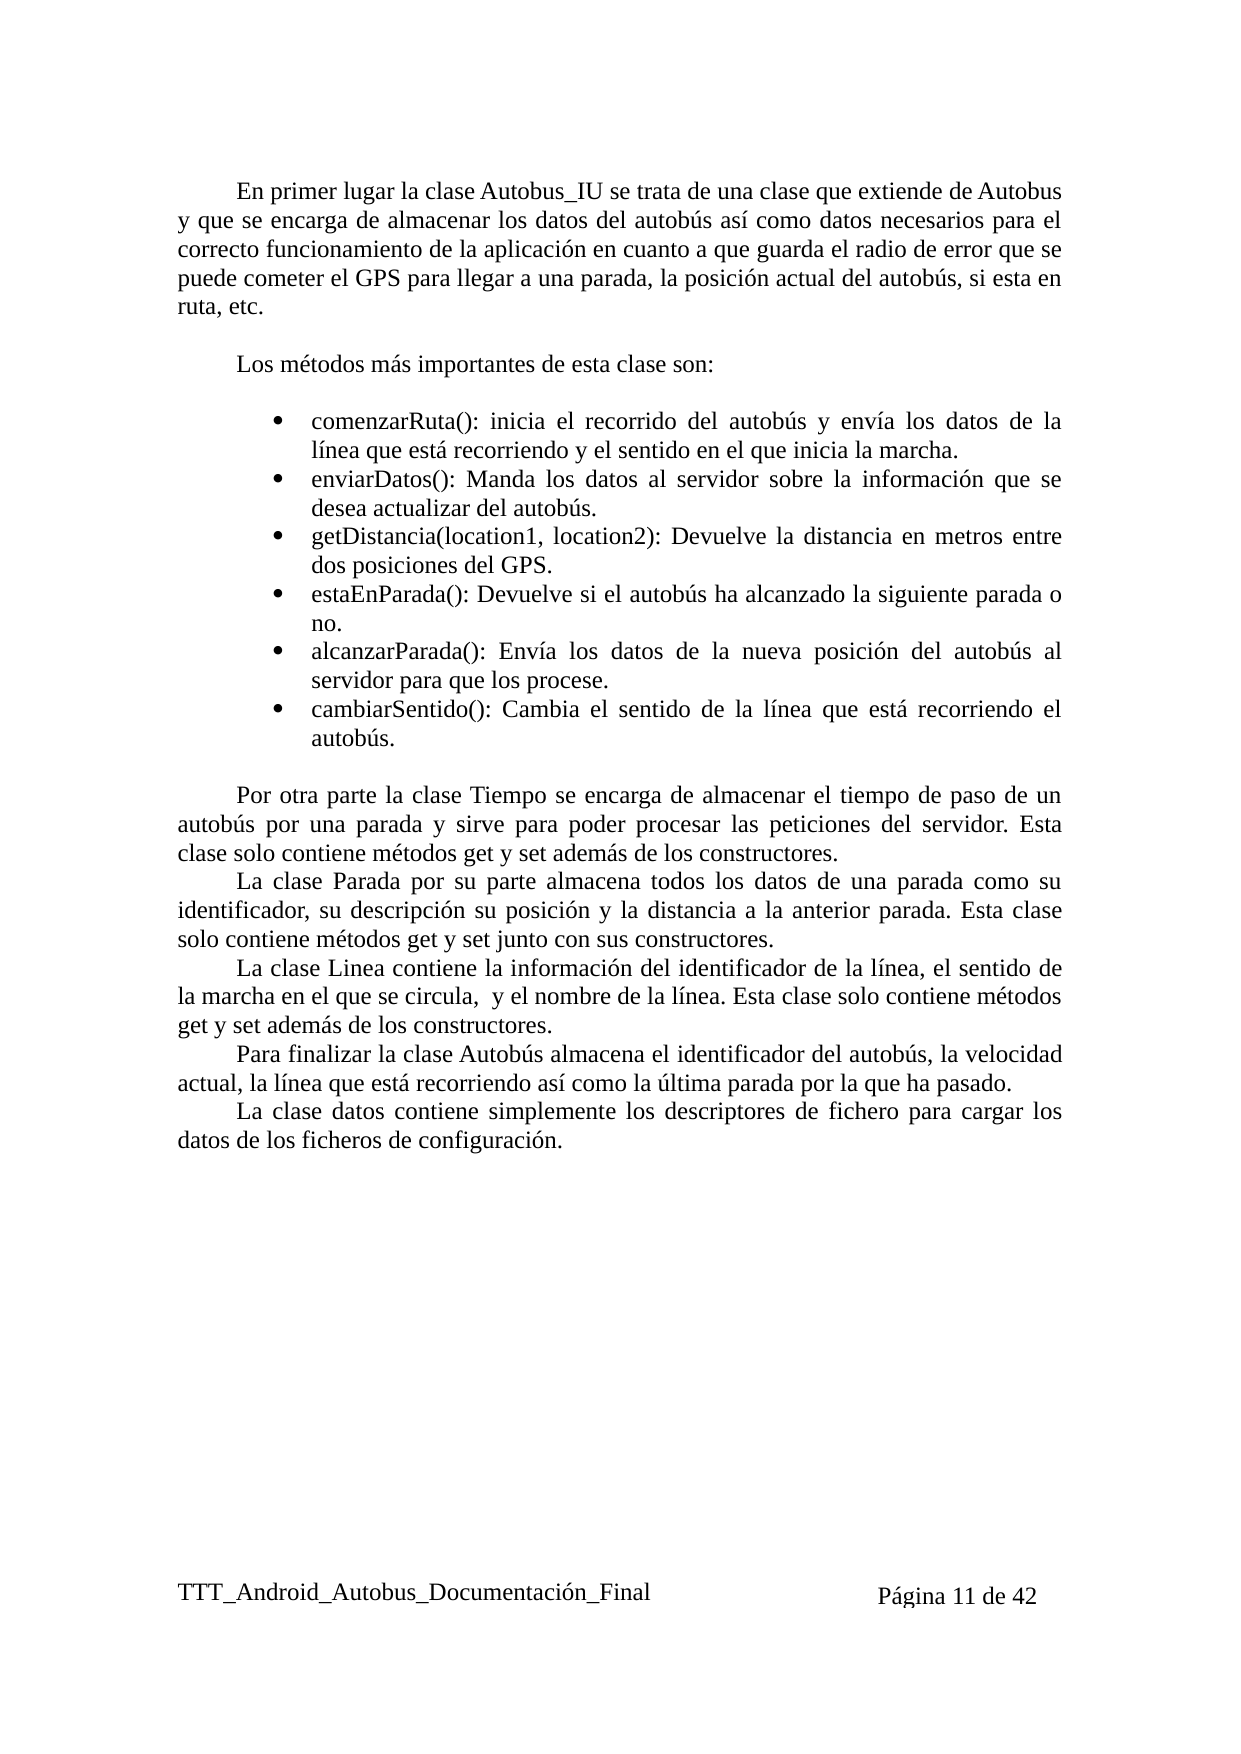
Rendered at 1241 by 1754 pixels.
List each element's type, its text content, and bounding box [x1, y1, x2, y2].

text Para finalizar la clase Autobús almacena el identificador del autobús, la velocidad actual, la línea que está recorriendo así como la última parada por la que ha pasado. [177, 1039, 1063, 1096]
text La clase Linea contiene la información del identificador de la línea, el sentido de la marcha en el que se circula, y el nombre de la línea. Esta clase solo contiene métodos get y set además de los constructores. [177, 953, 1063, 1039]
list estaEnParada(): Devuelve si el autobús ha alcanzado la siguiente parada o no. [274, 579, 1063, 636]
text La clase datos contiene simplemente los descriptores de fichero para cargar los datos de los ficheros de configuración. [177, 1096, 1063, 1154]
list cambiarSentido(): Cambia el sentido de la línea que está recorriendo el autobús. [274, 694, 1063, 751]
list getDistancia(location1, location2): Devuelve la distancia en metros entre dos posiciones del GPS. [274, 521, 1063, 579]
list enviarDatos(): Manda los datos al servidor sobre la información que se desea actualizar del autobús. [274, 464, 1063, 521]
text Por otra parte la clase Tiempo se encarga de almacenar el tiempo de paso de un autobús por una parada y sirve para poder procesar las peticiones del servidor. Esta clase solo contiene métodos get y set además de los constructores. [177, 780, 1063, 866]
list comenzarRuta(): inicia el recorrido del autobús y envía los datos de la línea que está recorriendo y el sentido en el que inicia la marcha. [274, 406, 1063, 464]
list alcanzarParada(): Envía los datos de la nueva posición del autobús al servidor para que los procese. [274, 636, 1063, 694]
text En primer lugar la clase Autobus_IU se trata de una clase que extiende de Autobus y que se encarga de almacenar los datos del autobús así como datos necesarios para el correcto funcionamiento de la aplicación en cuanto a que guarda el radio de error que se puede cometer el GPS para llegar a una parada, la posición actual del autobús, si esta en ruta, etc. [177, 176, 1063, 320]
text Los métodos más importantes de esta clase son: [177, 349, 1063, 378]
text La clase Parada por su parte almacena todos los datos de una parada como su identificador, su descripción su posición y la distancia a la anterior parada. Esta clase solo contiene métodos get y set junto con sus constructores. [177, 866, 1063, 953]
